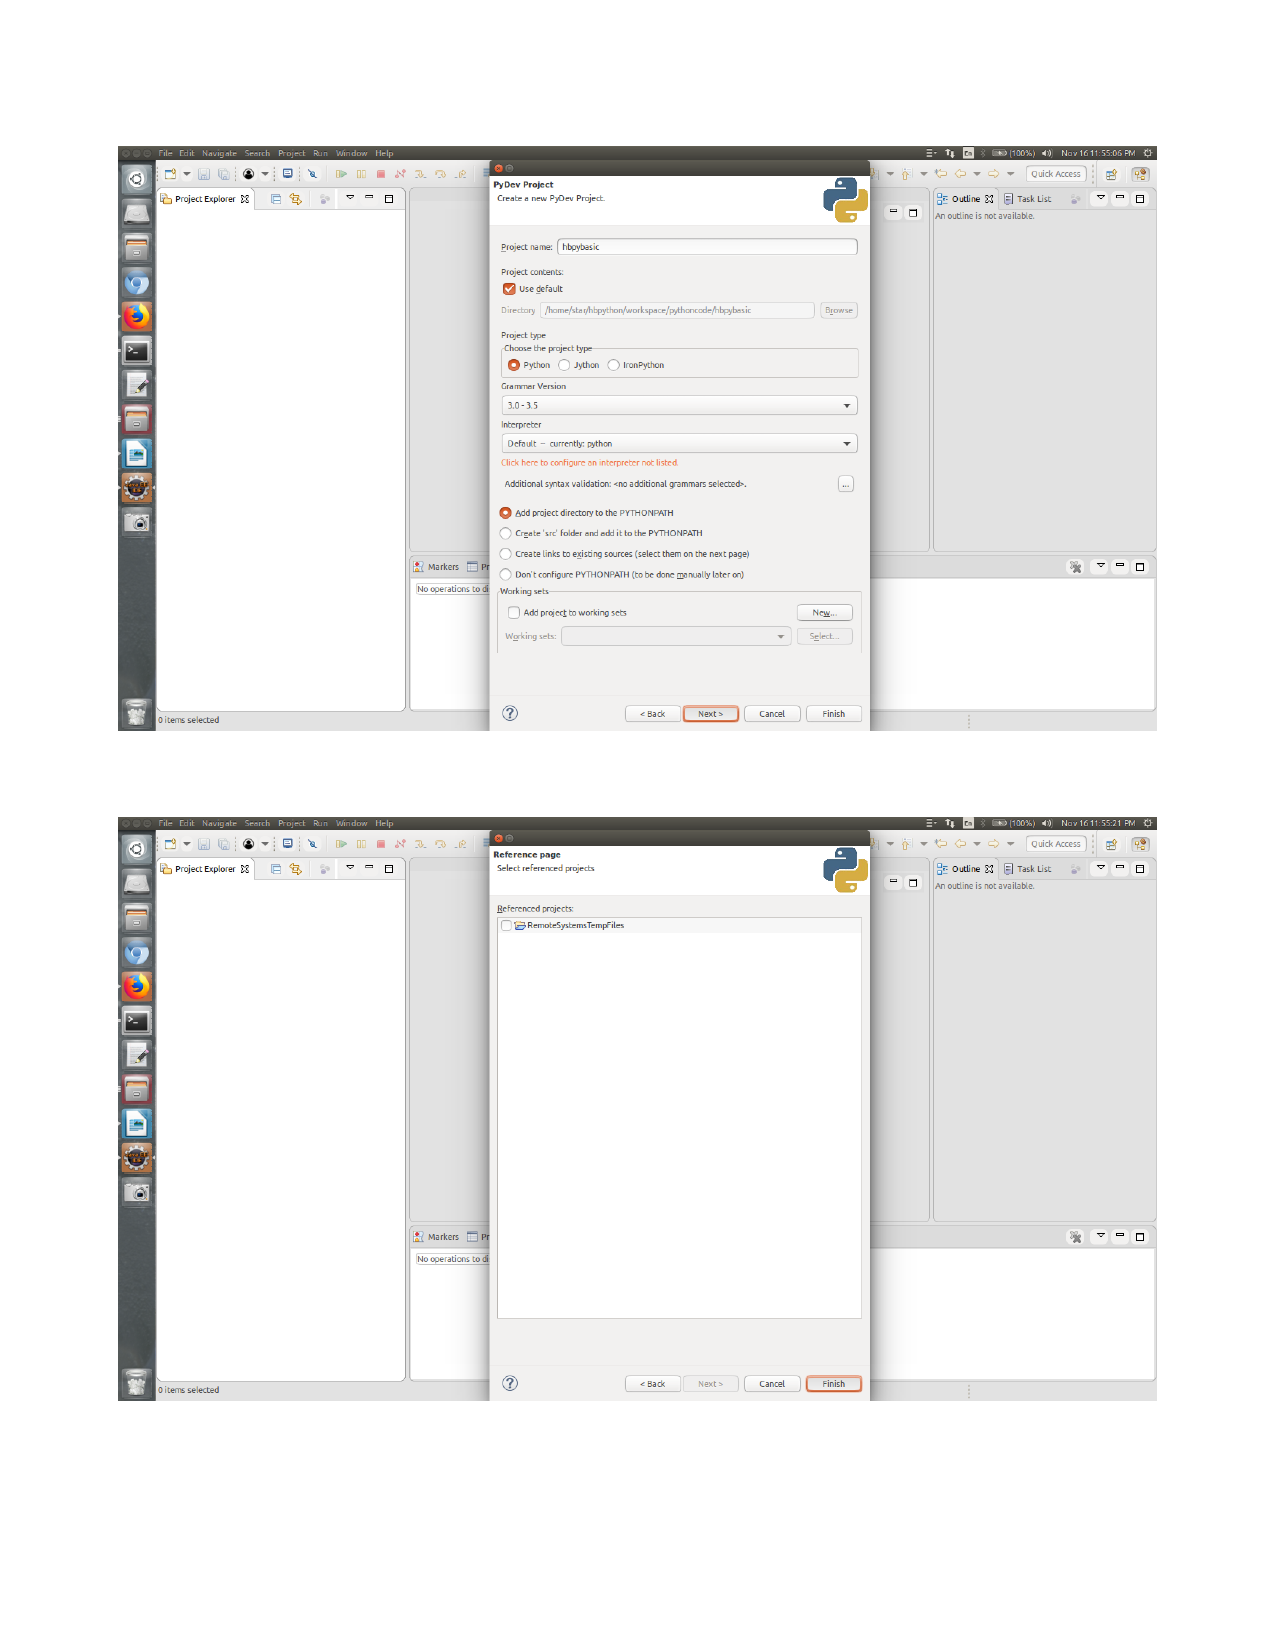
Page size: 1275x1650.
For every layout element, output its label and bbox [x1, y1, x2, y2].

picture [118, 817, 1157, 1401]
picture [118, 146, 1157, 731]
